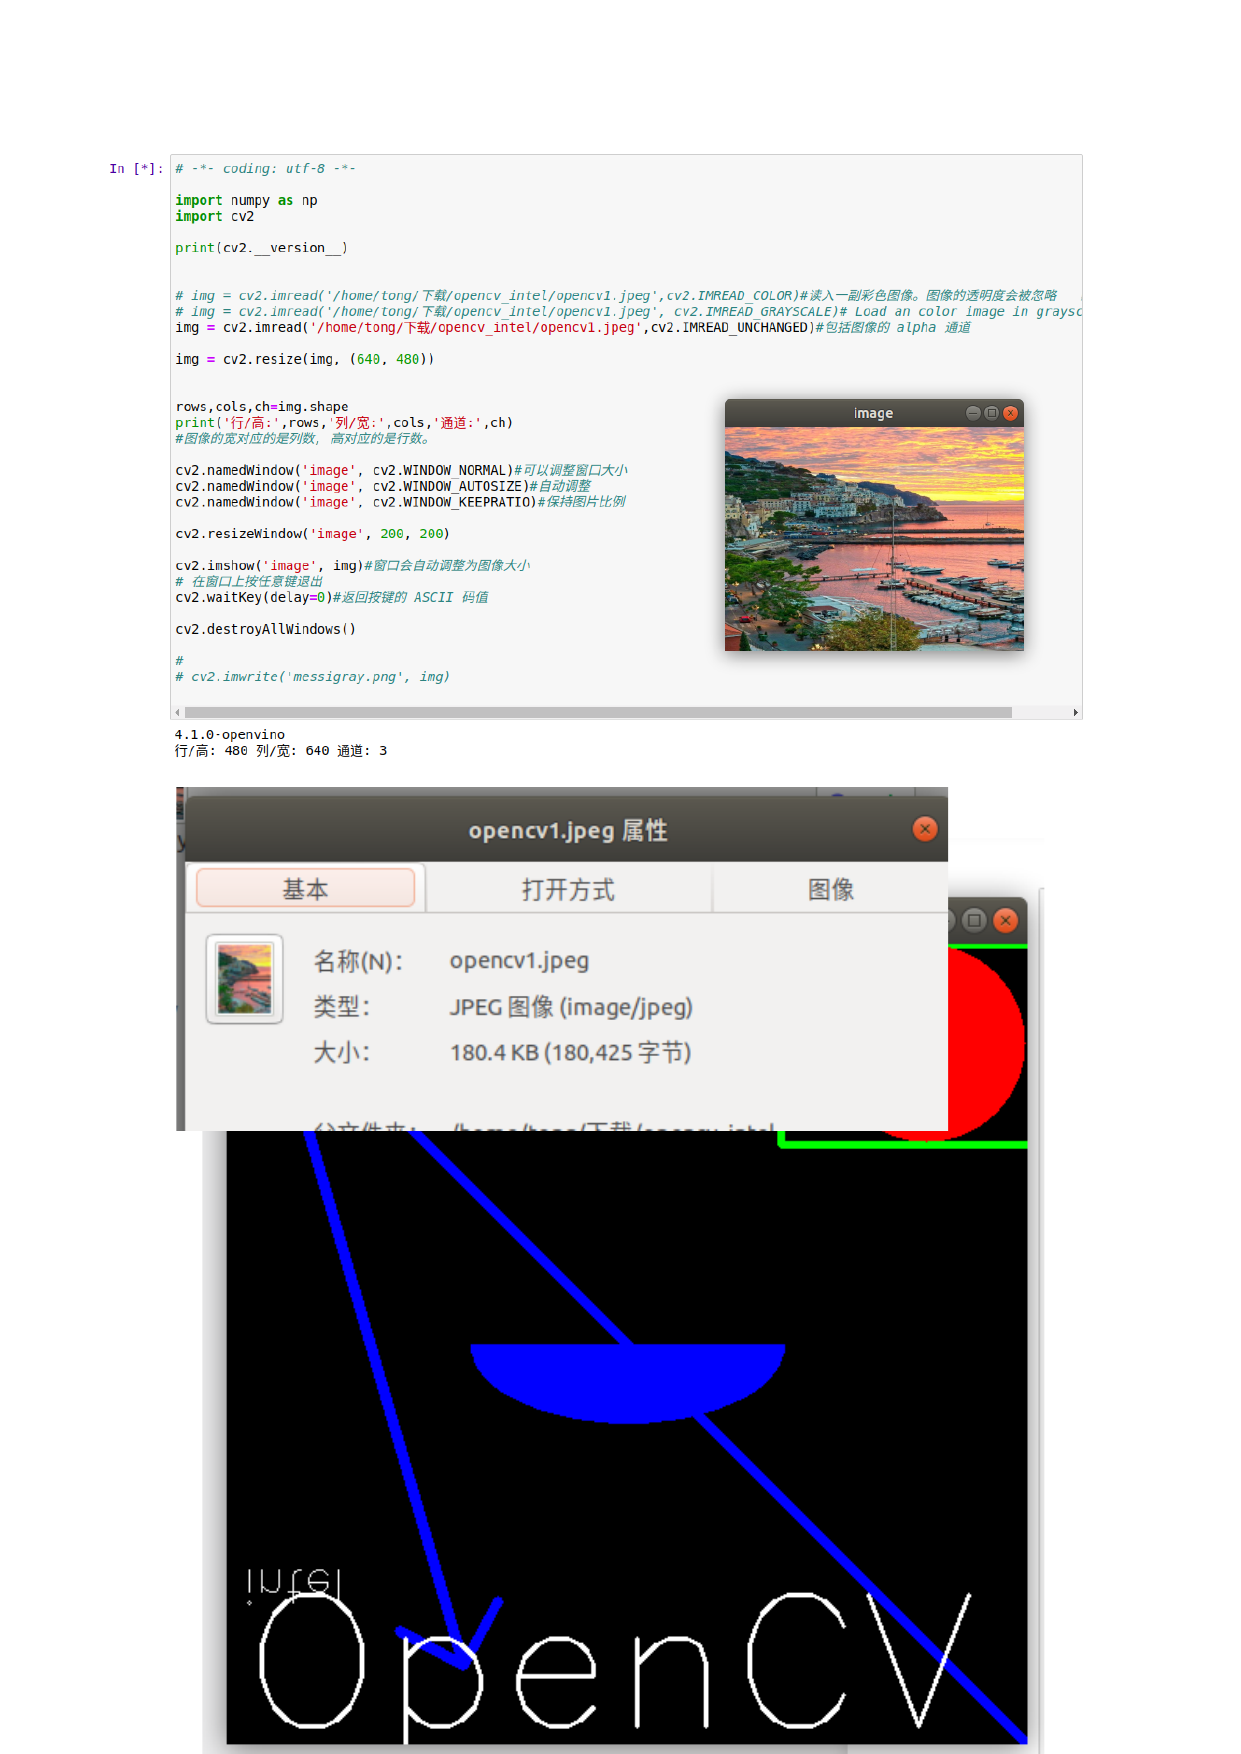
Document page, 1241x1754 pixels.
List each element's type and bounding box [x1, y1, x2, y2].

picture [176, 787, 1045, 1754]
picture [91, 138, 1096, 762]
